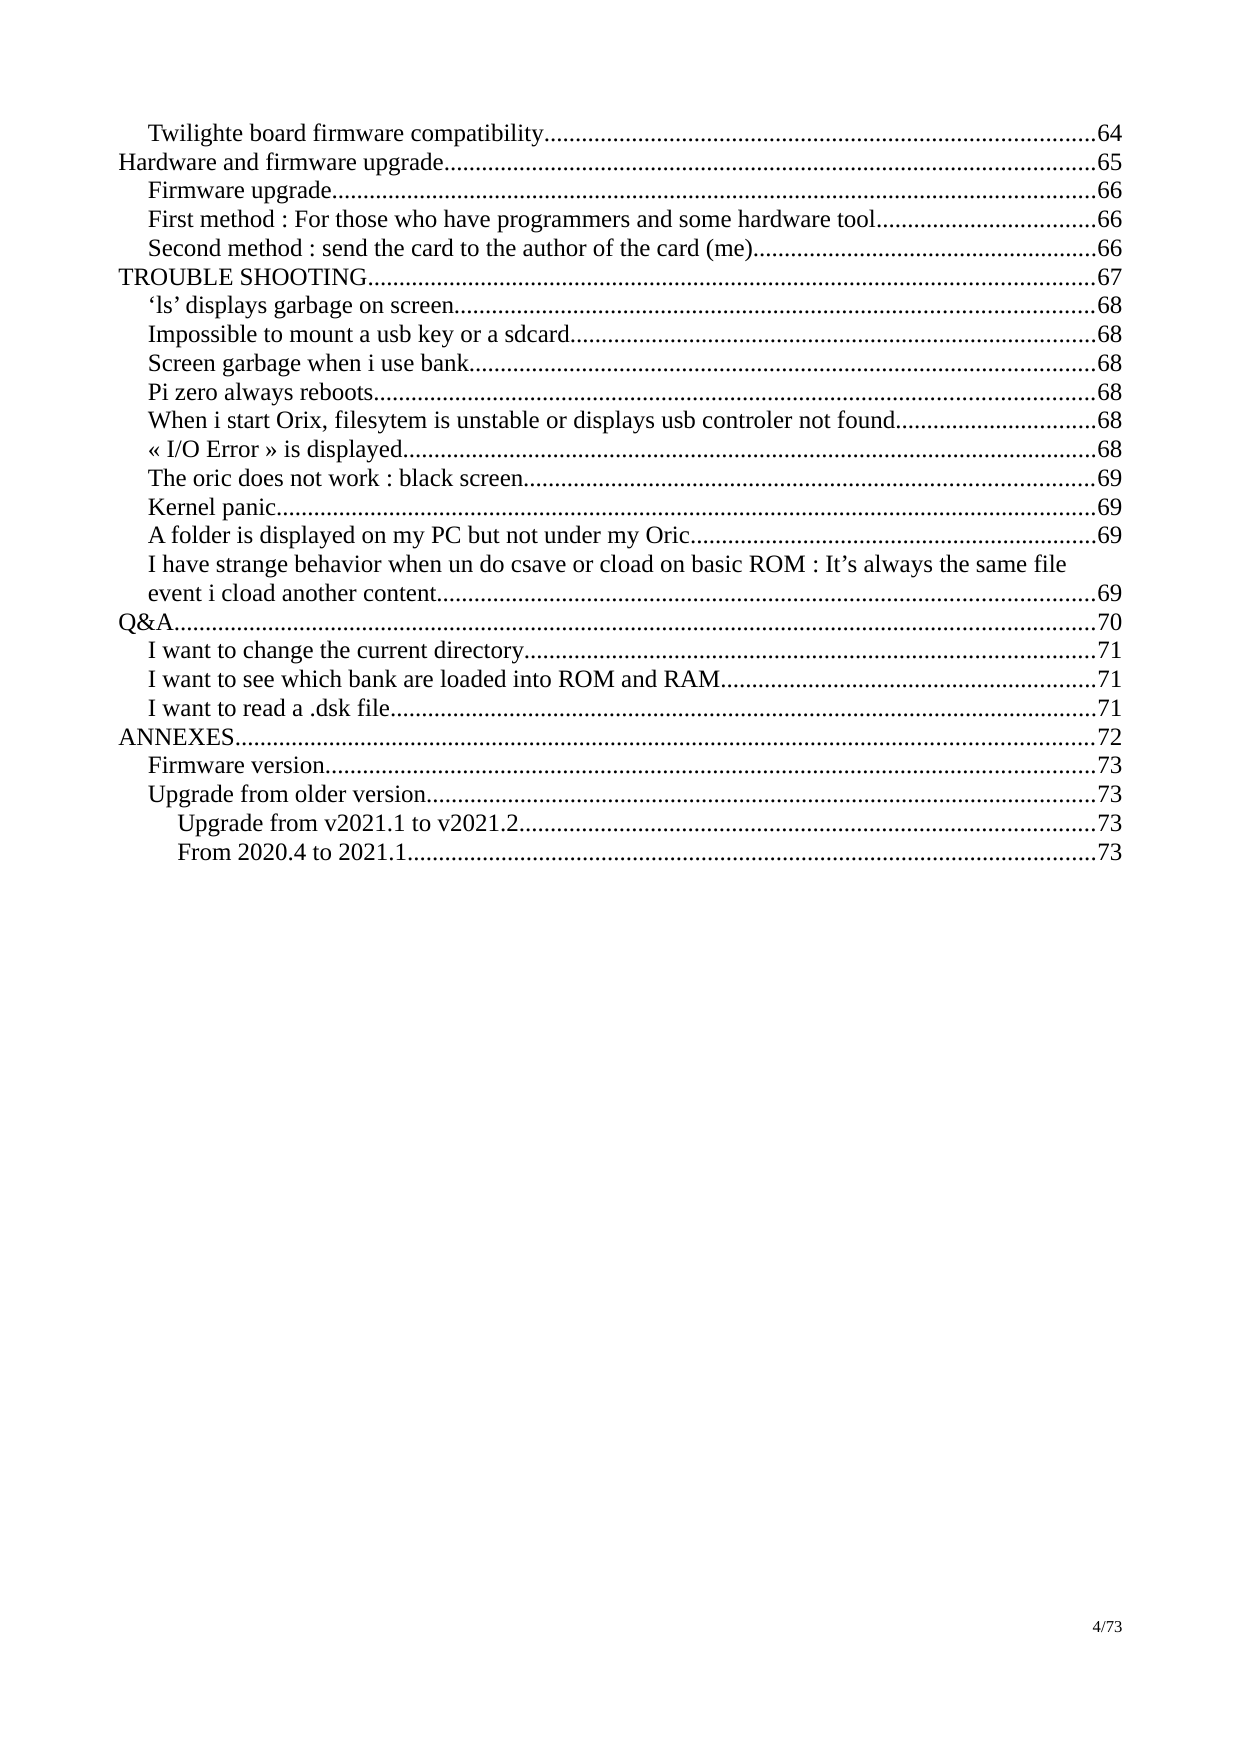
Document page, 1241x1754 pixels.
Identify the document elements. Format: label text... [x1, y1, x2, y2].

text Impossible to mount a usb key or a sdcard 68 [148, 319, 1122, 348]
text I want to change the current directory 71 [148, 636, 1122, 664]
text Upgrade from v2021.1 to v2021.2 73 [177, 808, 1122, 837]
text ‘ls’ displays garbage on screen 68 [148, 291, 1122, 319]
text Pi zero always reboots 68 [148, 377, 1122, 406]
text The oric does not work : black screen 69 [148, 463, 1122, 492]
text TROUBLE SHOOTING 67 [118, 262, 1122, 291]
text Kernel panic 69 [148, 492, 1122, 521]
text When i start Orix, filesytem is unstable or displays usb controler not found 68 [148, 406, 1122, 434]
text Q&A 70 [118, 607, 1122, 636]
text First method : For those who have programmers and some hardware tool 66 [148, 204, 1122, 233]
text « I/O Error » is displayed 68 [148, 434, 1122, 463]
text I want to read a .dsk file 71 [148, 693, 1122, 722]
text From 2020.4 to 2021.1 73 [177, 837, 1122, 866]
text ANNEXES 72 [118, 722, 1122, 751]
text Twilighte board firmware compatibility 64 [148, 118, 1122, 147]
text Second method : send the card to the author of the card (me) 66 [148, 233, 1122, 262]
text Firmware upgrade 66 [148, 176, 1122, 204]
text Screen garbage when i use bank 68 [148, 348, 1122, 377]
text Firmware version 73 [148, 751, 1122, 779]
text I want to see which bank are loaded into ROM and RAM 71 [148, 664, 1122, 693]
text Upgrade from older version 73 [148, 779, 1122, 808]
text A folder is displayed on my PC but not under my Oric 69 [148, 521, 1122, 549]
text Hardware and firmware upgrade 65 [118, 147, 1122, 176]
text I have strange behavior when un do csave or cload on basic ROM : It’s always the same file event i cload another content 69 [148, 549, 1122, 607]
